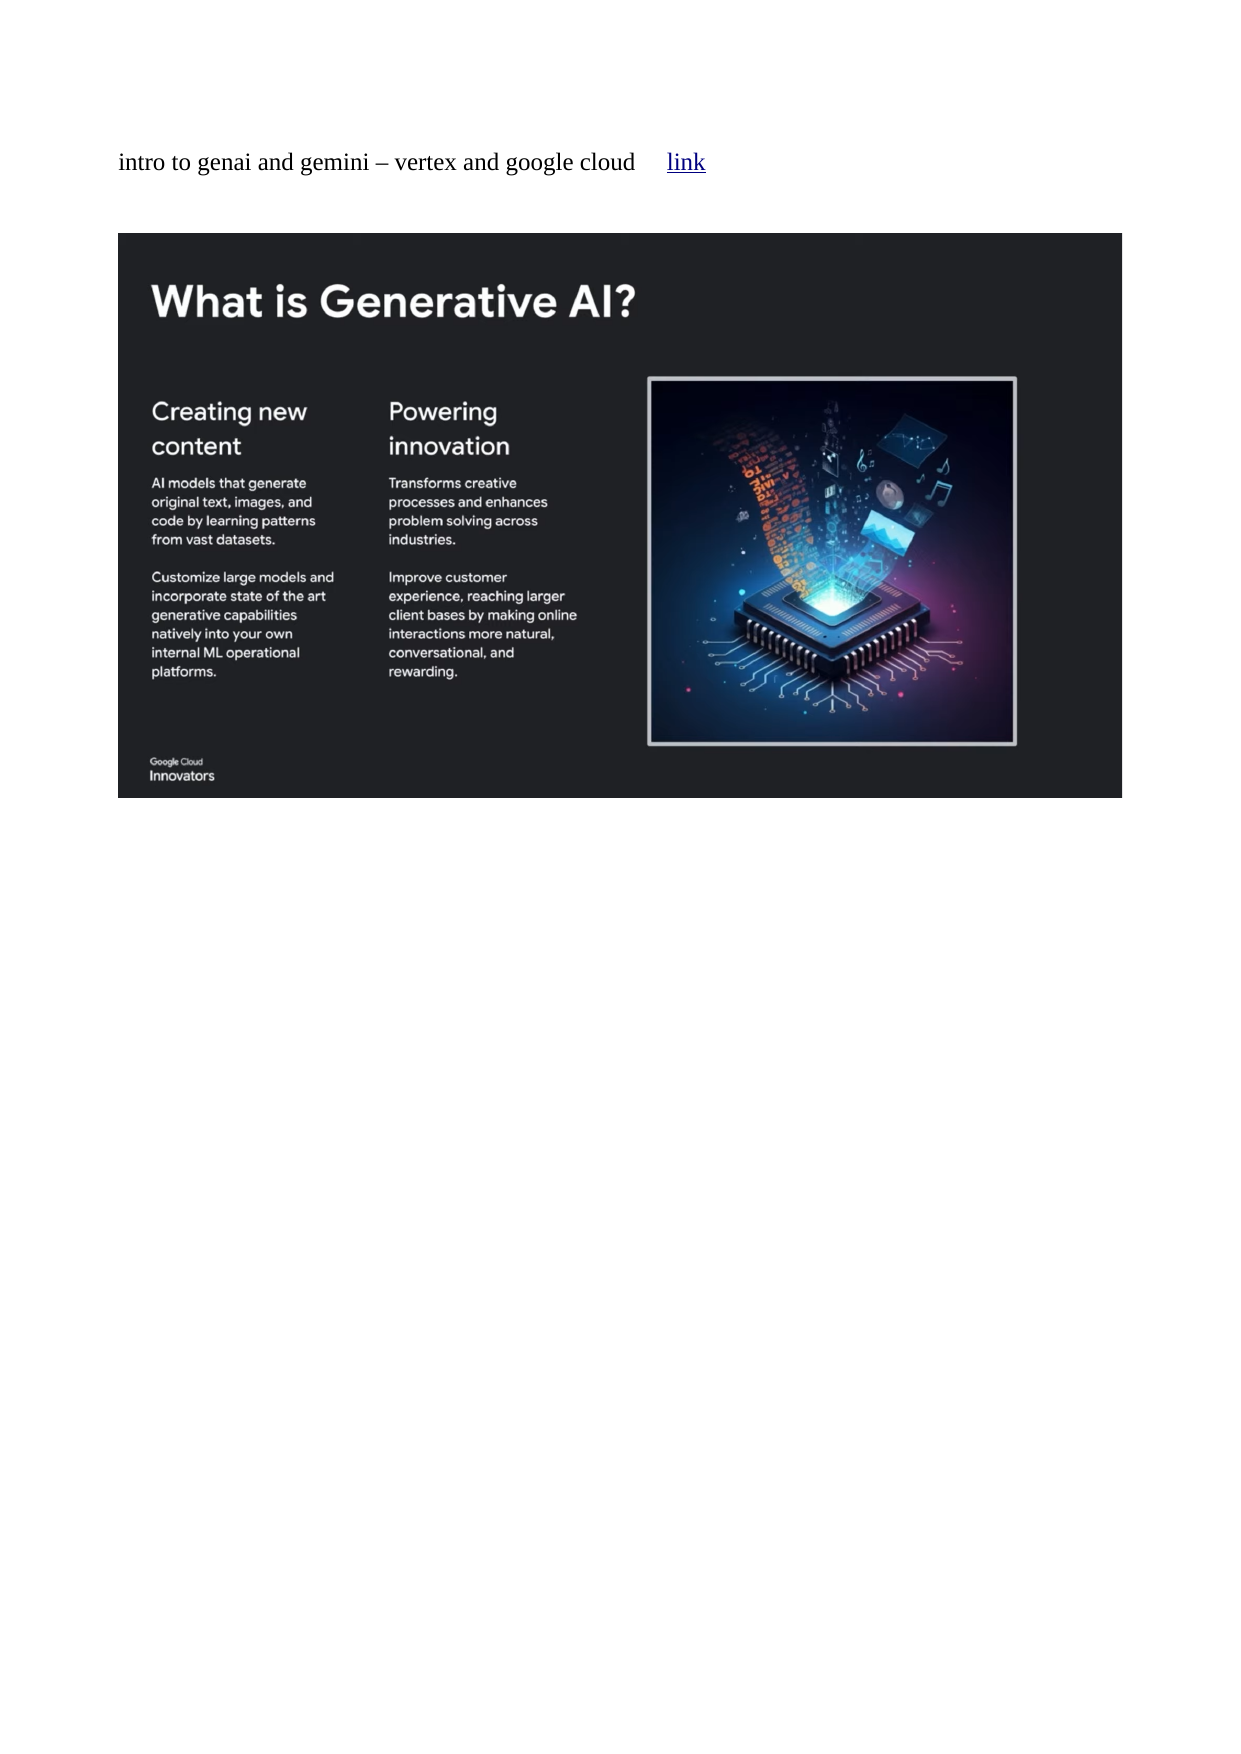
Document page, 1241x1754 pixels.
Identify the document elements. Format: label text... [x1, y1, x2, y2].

text intro to genai and gemini – vertex and google cloud link [118, 147, 1122, 233]
picture [118, 233, 1123, 798]
